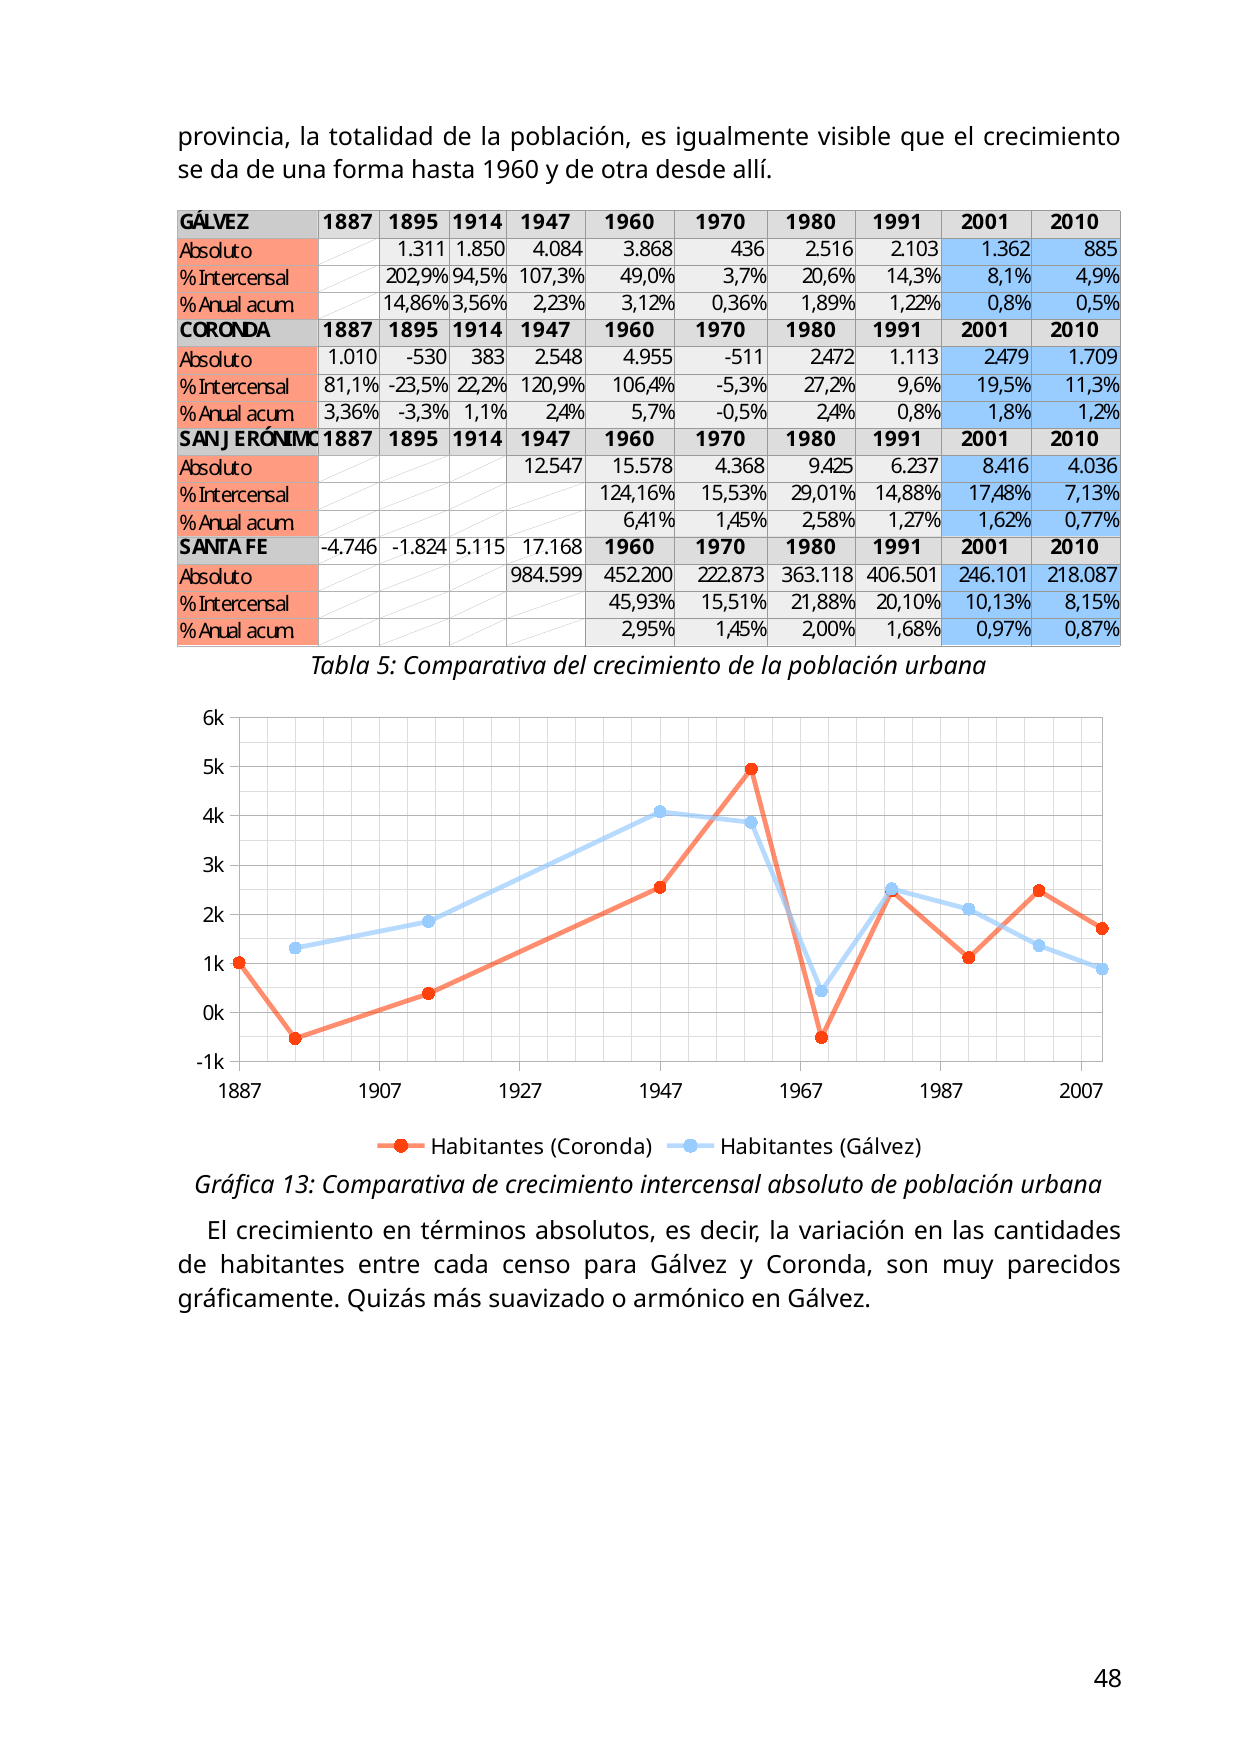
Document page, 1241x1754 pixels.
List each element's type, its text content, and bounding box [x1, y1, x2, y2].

text Gráfica 13: Comparativa de crecimiento intercensal absoluto de población urbana [177, 1167, 1122, 1201]
text El crecimiento en términos absolutos, es decir, la variación en las cantidades de habitantes entre cada censo para Gálvez y Coronda, son muy parecidos gráficamente. Quizás más suavizado o armónico en Gálvez. [177, 1212, 1122, 1314]
text Tabla 5: Comparativa del crecimiento de la población urbana [177, 211, 1122, 682]
text provincia, la totalidad de la población, es igualmente visible que el crecimiento se da de una forma hasta 1960 y de otra desde allí. [177, 118, 1122, 186]
